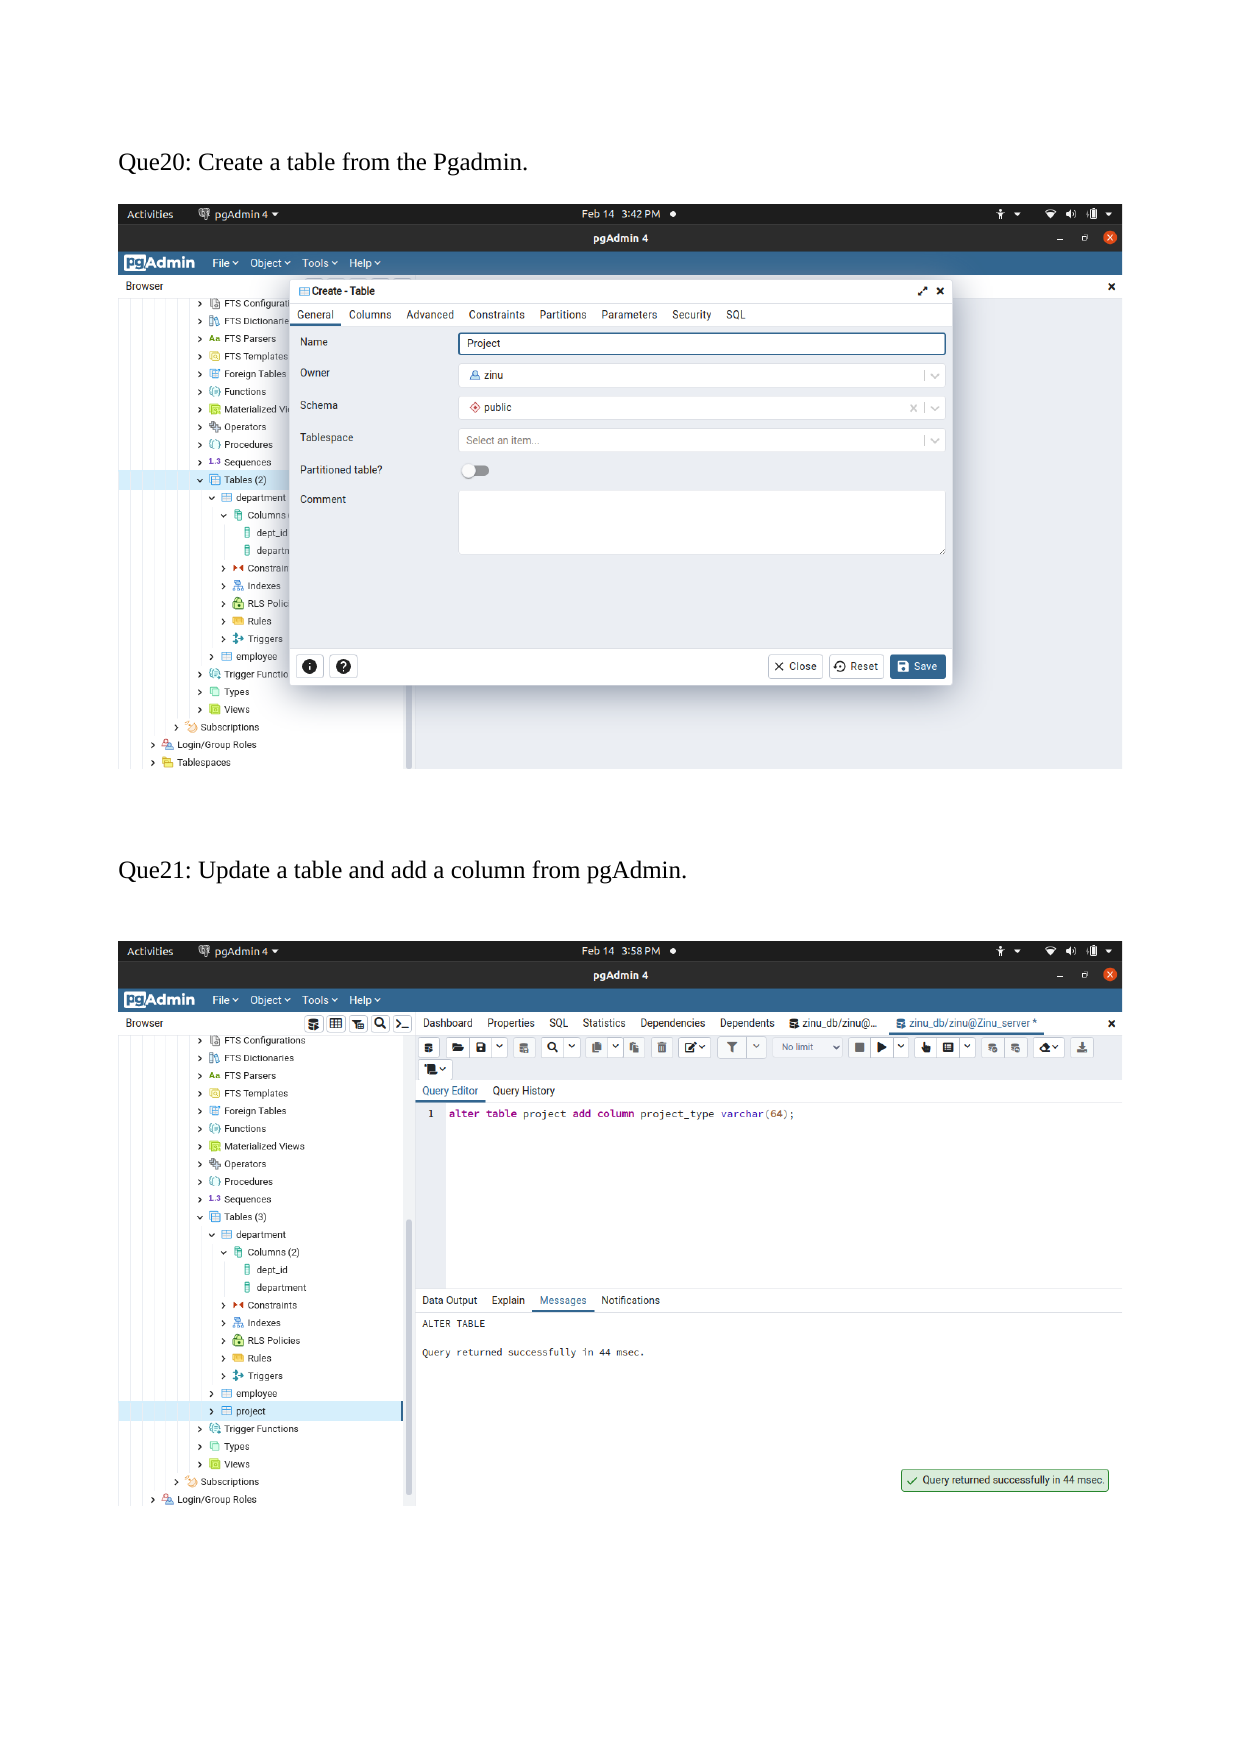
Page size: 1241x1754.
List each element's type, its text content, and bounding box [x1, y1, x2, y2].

picture [118, 204, 1123, 769]
text Que20: Create a table from the Pgadmin. [118, 147, 1122, 176]
text Que21: Update a table and add a column from pgAdmin. [118, 855, 1122, 884]
picture [118, 941, 1123, 1506]
